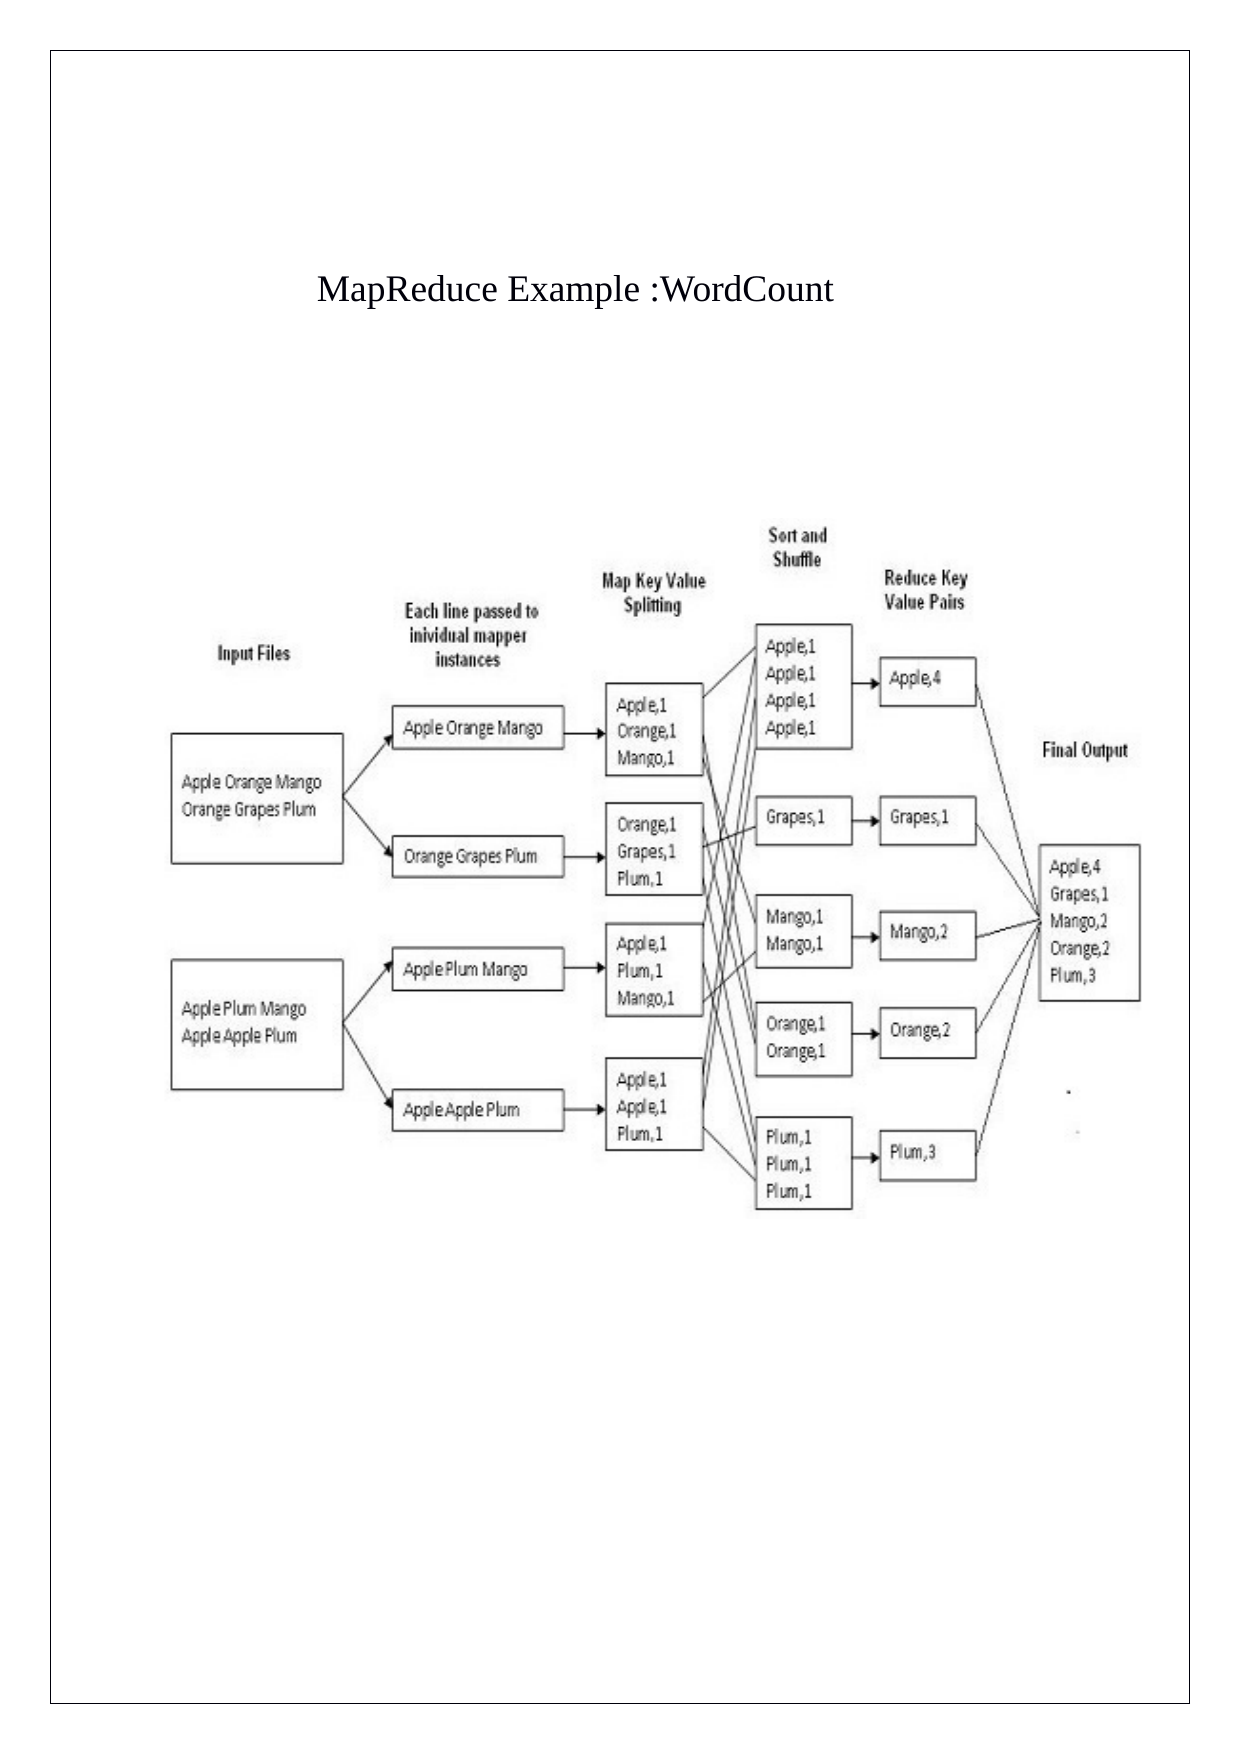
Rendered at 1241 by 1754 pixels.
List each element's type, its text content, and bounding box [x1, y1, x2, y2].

text MapReduce Example :WordCount [150, 266, 1090, 309]
picture [150, 518, 1147, 1219]
